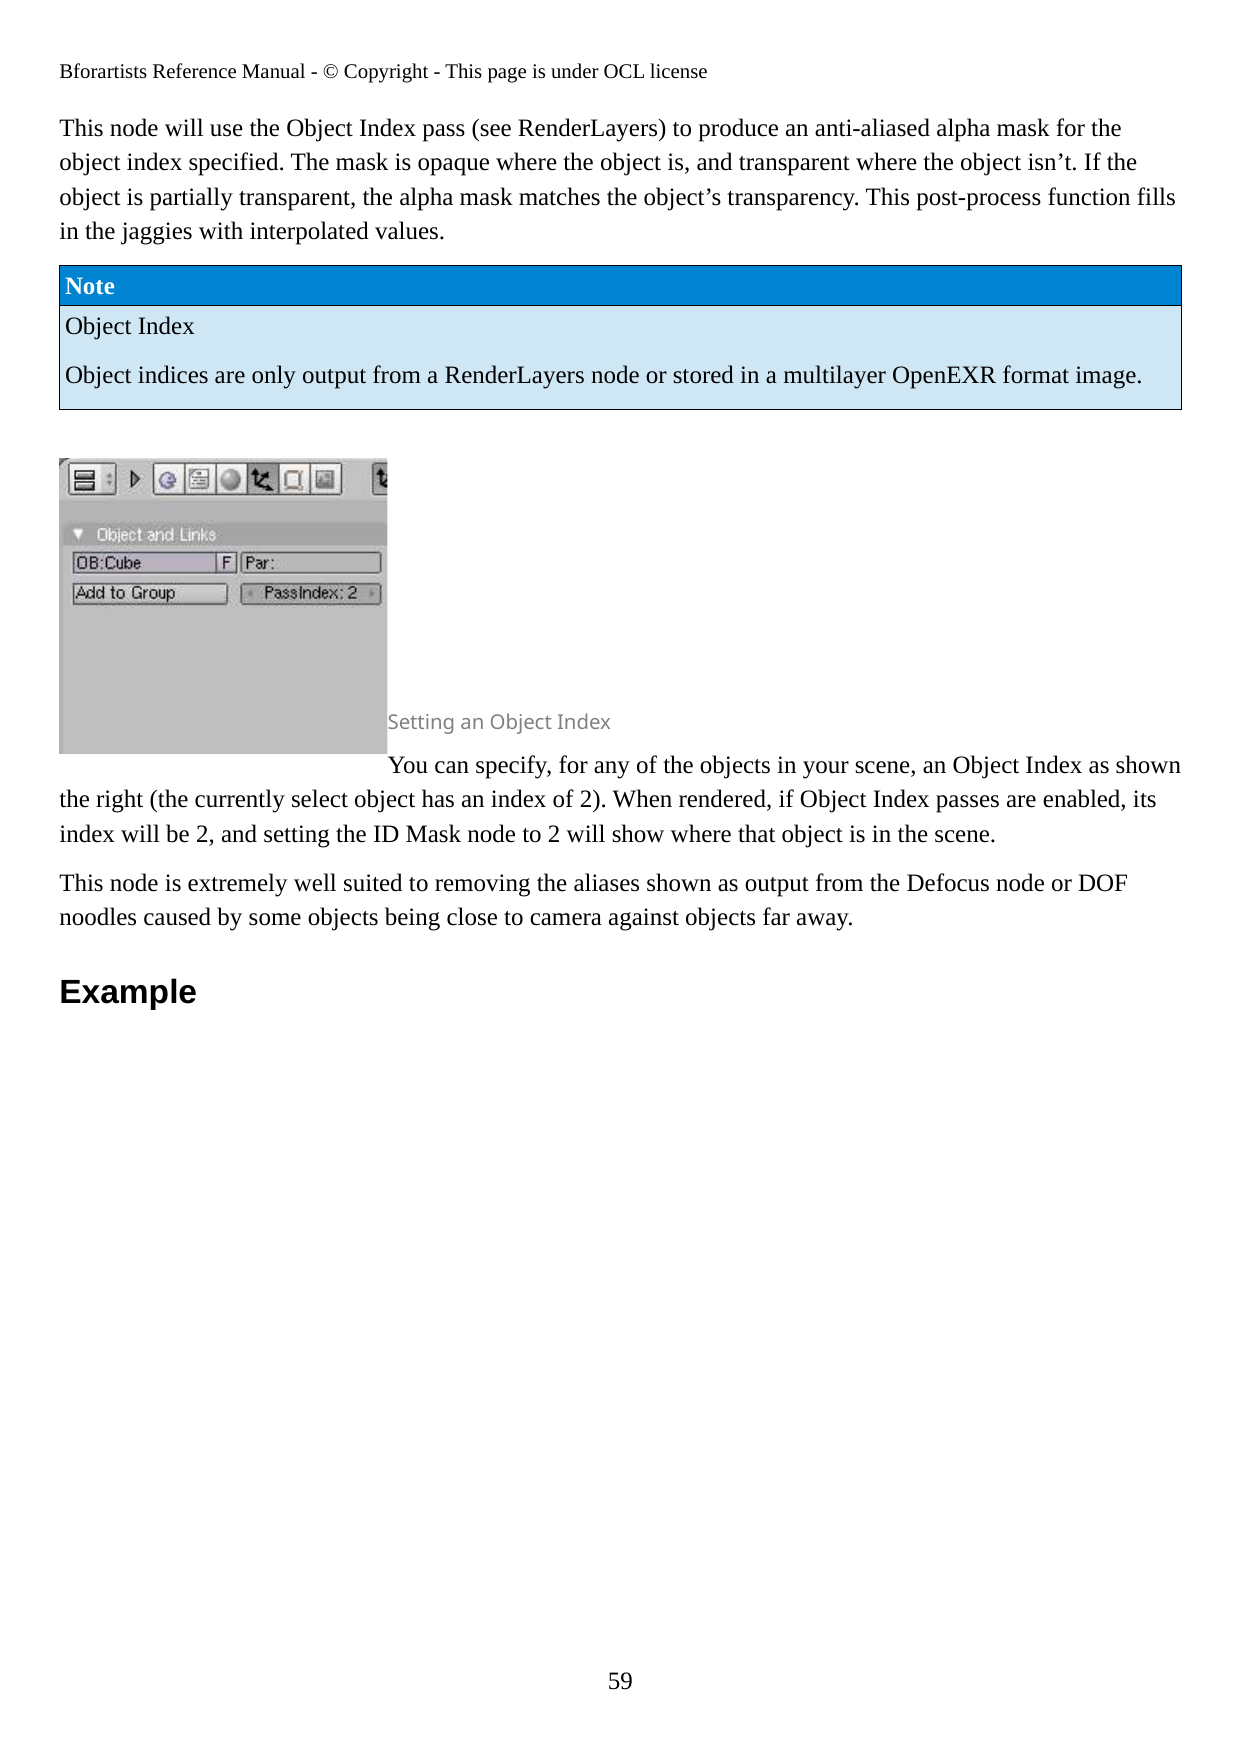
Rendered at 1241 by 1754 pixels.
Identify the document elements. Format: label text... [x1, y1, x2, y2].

table_cell Object Index Object indices are only output from a RenderLayers node or stored in a multilayer OpenEXR format image. [60, 306, 1181, 409]
table_header Note [60, 266, 1181, 305]
text Setting an Object Index [388, 704, 1181, 735]
text You can specify, for any of the objects in your scene, an Object Index as shown the right (the currently select object has an index of 2). When rendered, if Object Index passes are enabled, its index will be 2, and setting the ID Mask node to 2 will show where that object is in the scene. [59, 750, 1181, 847]
text This node will use the Object Index pass (see RenderLayers) to produce an anti-aliased alpha mask for the object index specified. The mask is opaque where the object is, and transparent where the object isn’t. If the object is partially transparent, the alpha mask matches the object’s transparency. This post-process function fills in the jaggies with interpolated values. [59, 113, 1181, 245]
subtitle Example [59, 972, 1181, 1011]
picture [59, 458, 388, 754]
text This node is extremely well suited to removing the aliases shown as output from the Defocus node or DOF noodles caused by some objects being close to camera against objects far away. [59, 868, 1181, 931]
